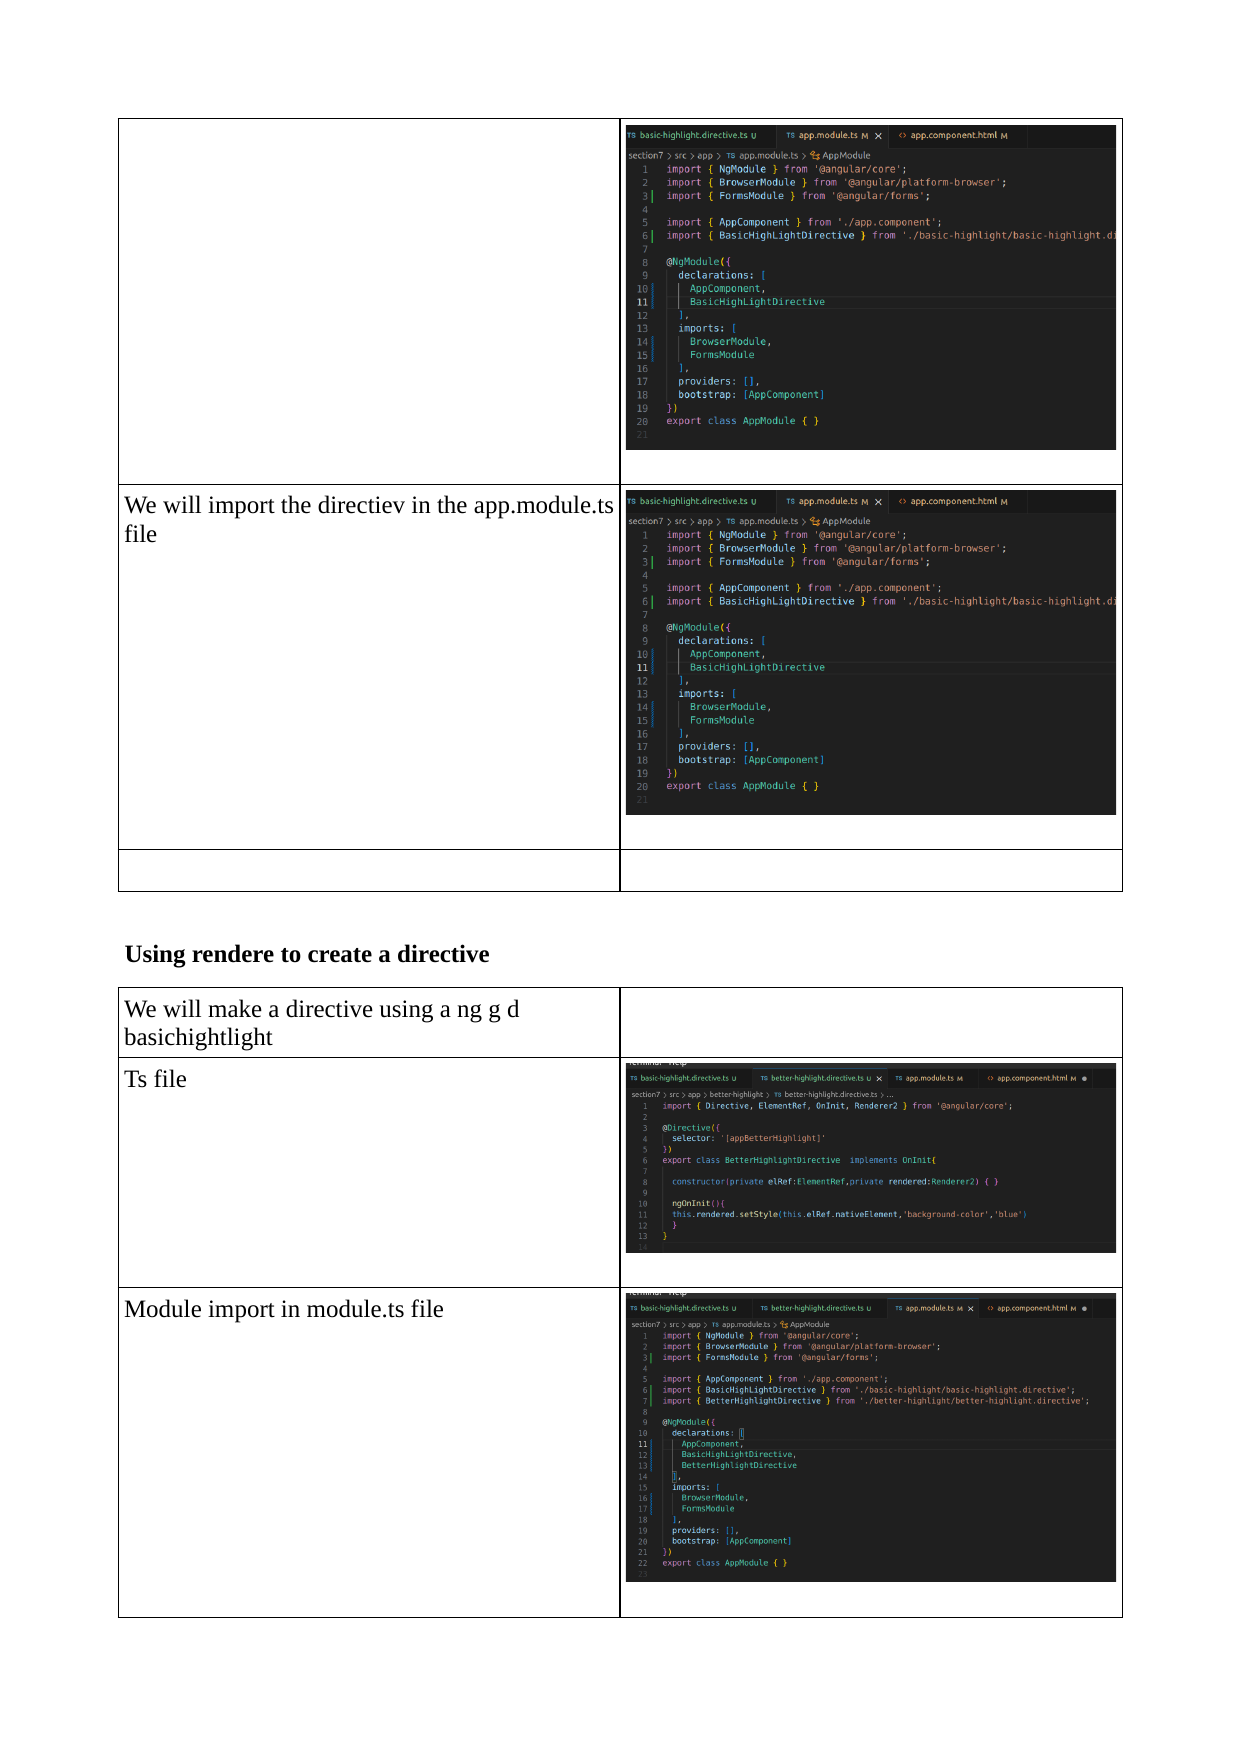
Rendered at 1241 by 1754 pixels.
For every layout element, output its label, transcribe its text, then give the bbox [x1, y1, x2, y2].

table_cell Module import in module.ts file [119, 1288, 619, 1617]
table_header We will make a directive using a ng g d basichightlight [119, 988, 619, 1057]
table_cell [621, 119, 1122, 484]
table_cell [621, 1288, 1122, 1617]
table_cell [119, 119, 619, 484]
picture [625, 1293, 1117, 1582]
picture [625, 125, 1117, 450]
table_cell Ts file [119, 1058, 619, 1287]
table_cell [621, 850, 1122, 891]
picture [625, 1063, 1117, 1253]
table_cell We will import the directiev in the app.module.ts file [119, 485, 619, 849]
table_cell [621, 1058, 1122, 1287]
table_header [621, 988, 1122, 1057]
picture [625, 490, 1117, 815]
table_cell [621, 485, 1122, 849]
text Using rendere to create a directive [118, 939, 1122, 968]
table_cell [119, 850, 619, 891]
